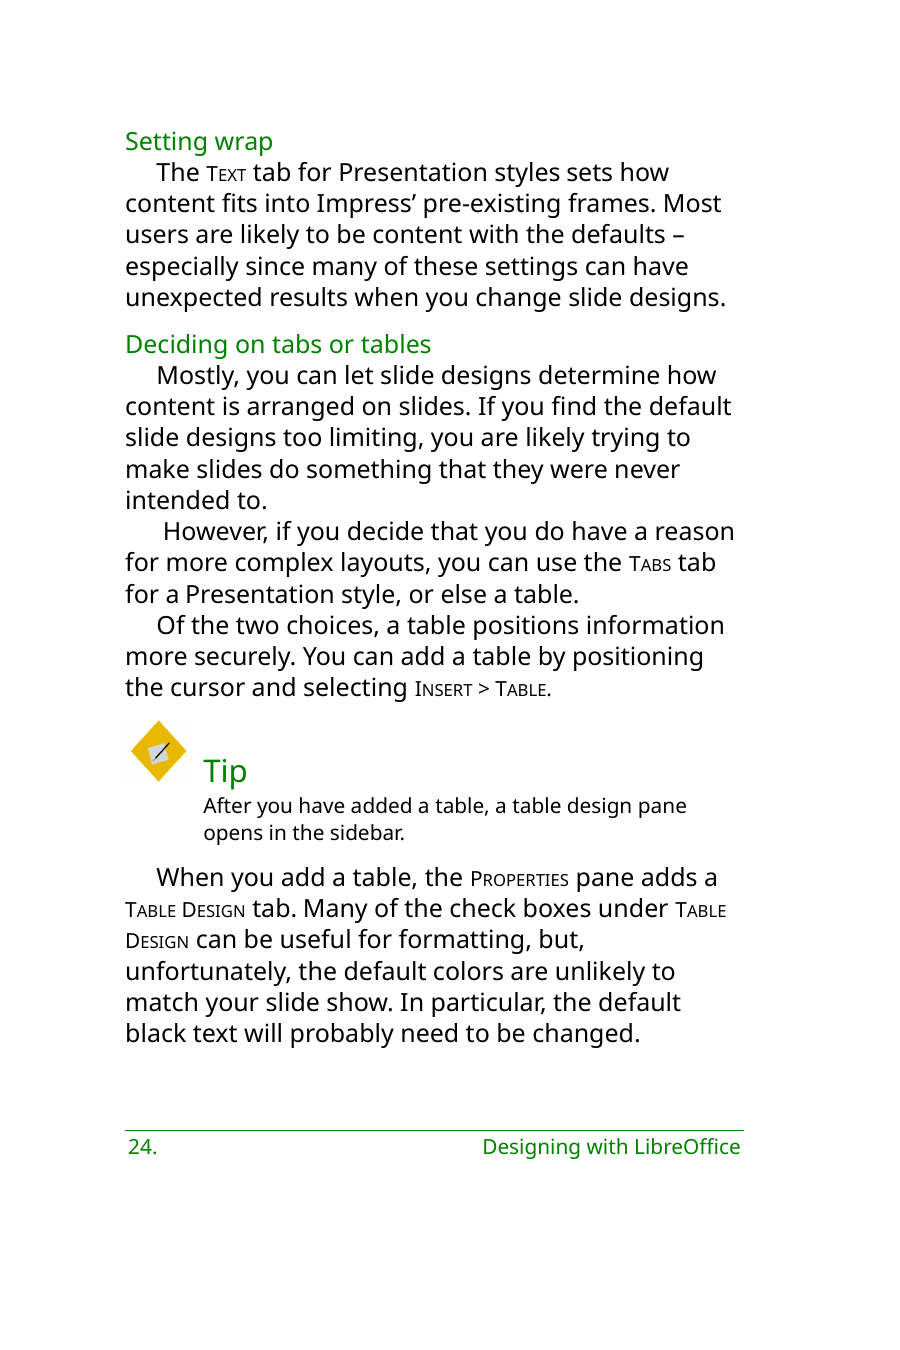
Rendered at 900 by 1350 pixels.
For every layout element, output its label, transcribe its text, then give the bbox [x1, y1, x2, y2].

subtitle Deciding on tabs or tables [125, 328, 744, 359]
text The Text tab for Presentation styles sets how content fits into Impress’ pre-existing frames. Most users are likely to be content with the defaults – especially since many of these settings can have unexpected results when you change slide designs. [125, 156, 744, 312]
text Of the two choices, a table positions information more securely. You can add a table by positioning the cursor and selecting Insert > Table. [125, 609, 744, 703]
text However, if you decide that you do have a reason for more complex layouts, you can use the Tabs tab for a Presentation style, or else a table. [125, 516, 744, 609]
picture [126, 719, 189, 783]
text Mostly, you can let slide designs determine how content is arranged on slides. If you find the default slide designs too limiting, you are likely trying to make slides do something that they were never intended to. [125, 359, 744, 516]
list Tip [125, 719, 744, 791]
text After you have added a table, a table design pane opens in the sidebar. [203, 791, 744, 846]
subtitle Setting wrap [125, 125, 744, 156]
text When you add a table, the Properties pane adds a Table Design tab. Many of the check boxes under Table Design can be useful for formatting, but, unfortunately, the default colors are unlikely to match your slide show. In particular, the default black text will probably need to be changed. [125, 861, 744, 1049]
